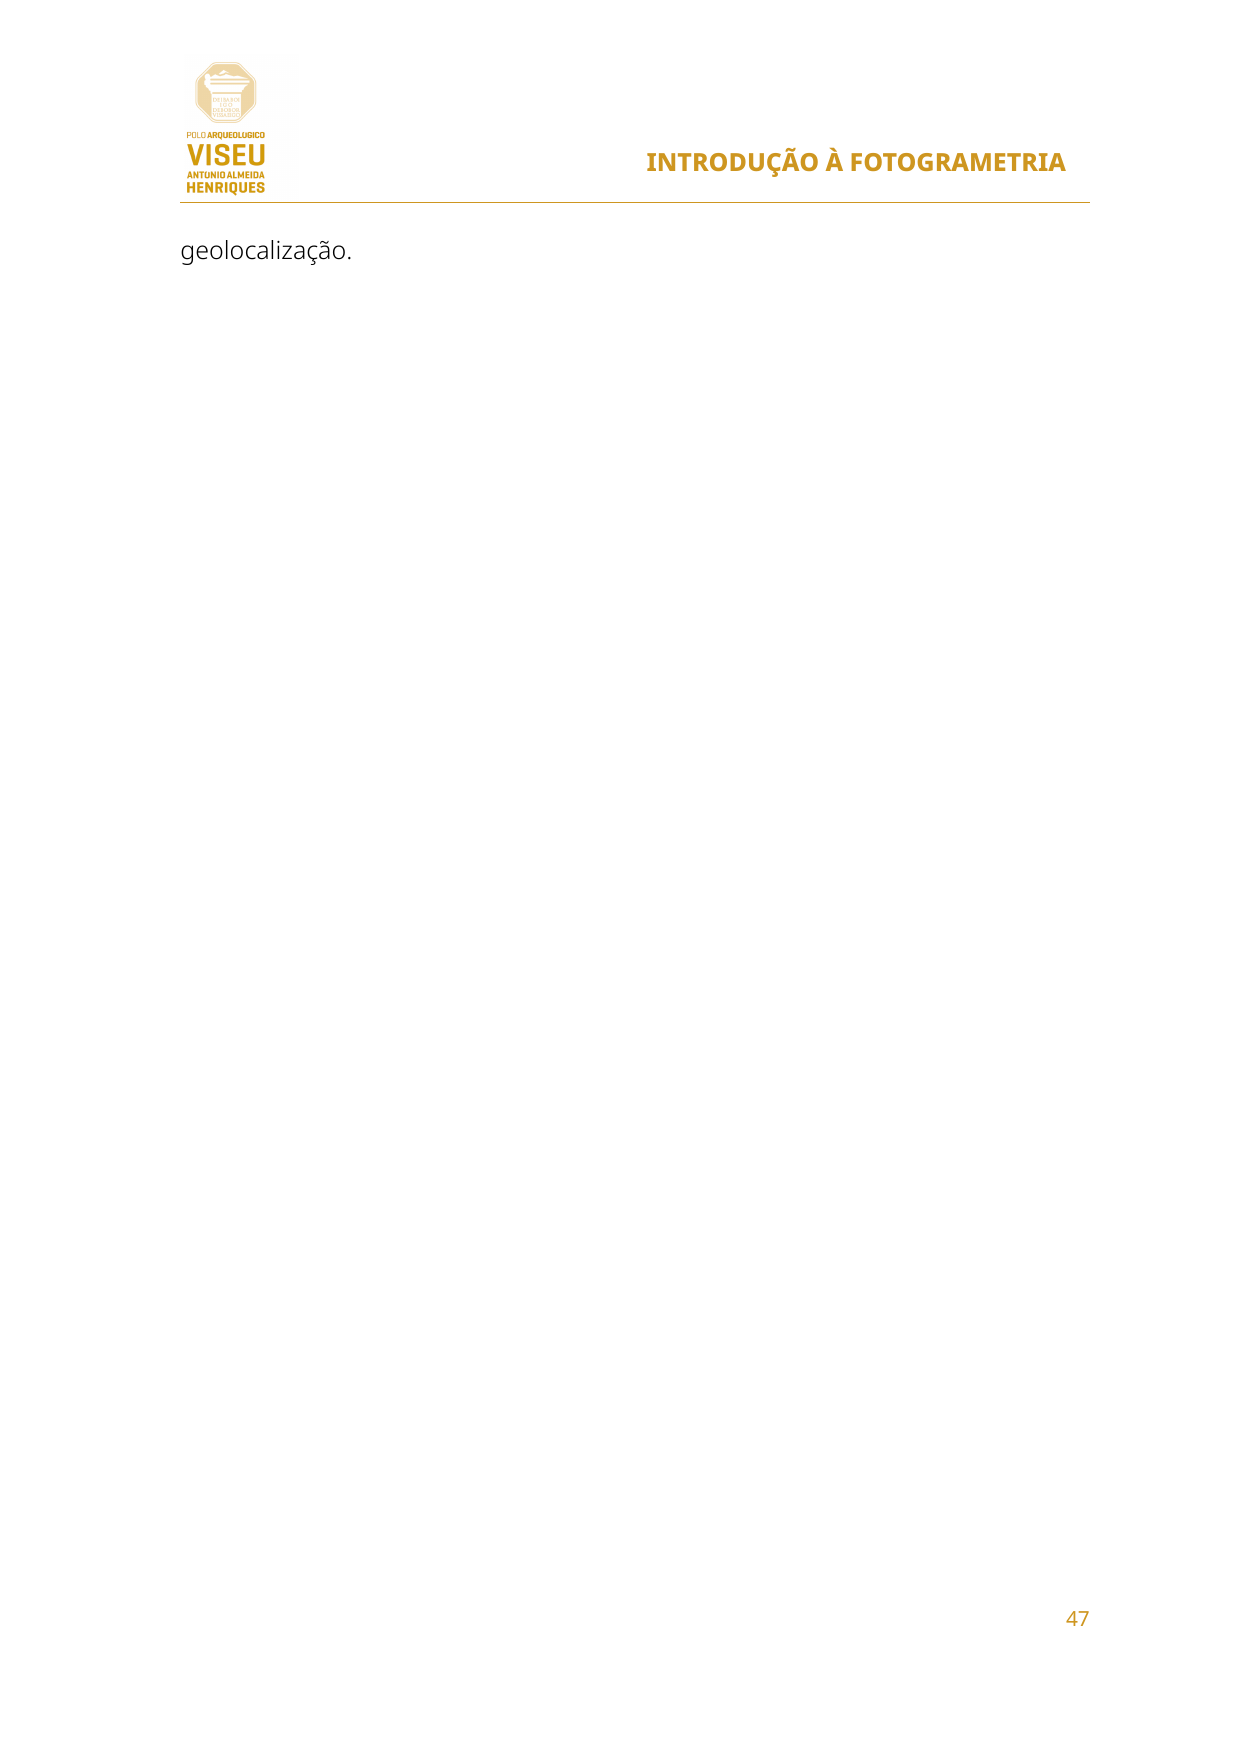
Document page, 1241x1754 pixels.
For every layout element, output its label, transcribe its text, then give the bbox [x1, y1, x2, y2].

text geolocalização. [180, 232, 1090, 266]
picture [184, 54, 300, 202]
